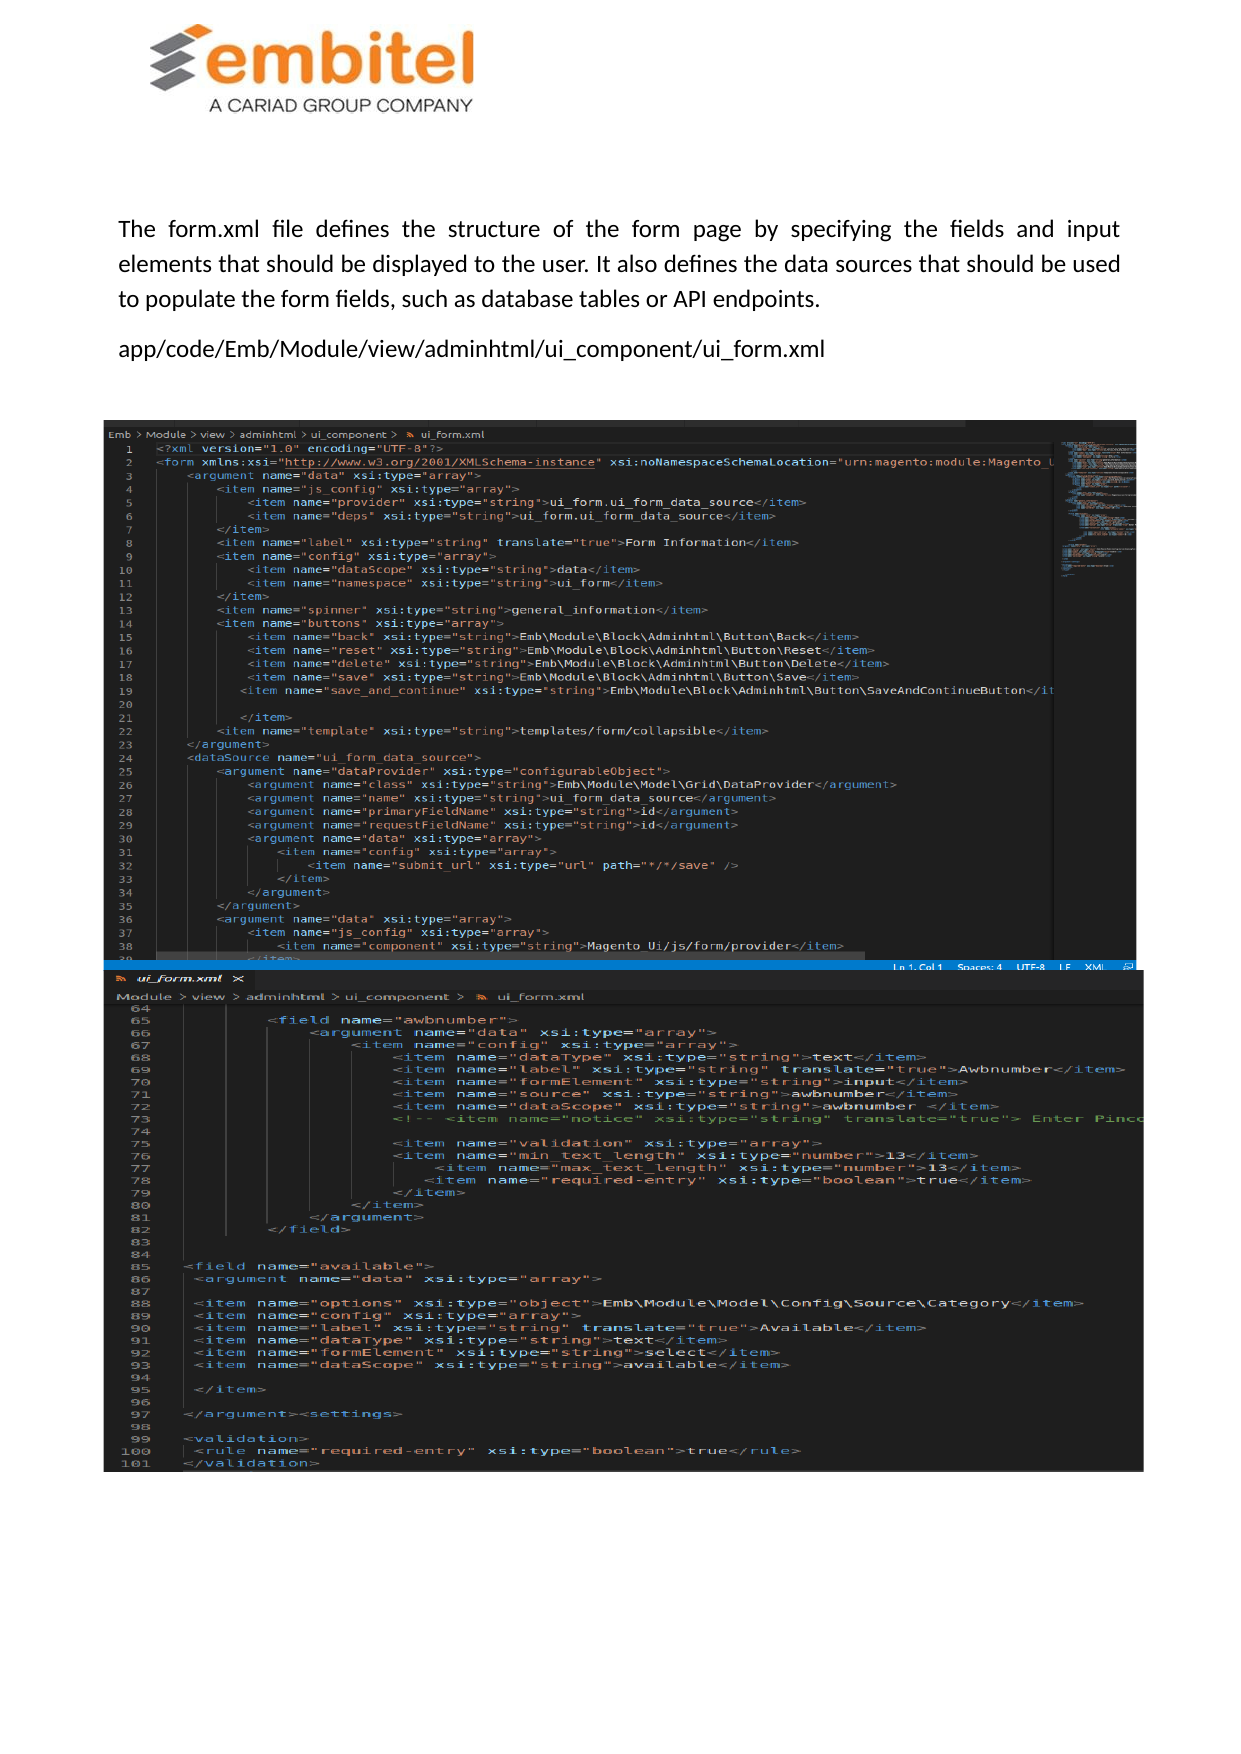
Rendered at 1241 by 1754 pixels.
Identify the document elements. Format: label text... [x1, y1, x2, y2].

picture [150, 24, 474, 114]
text The form.xml file defines the structure of the form page by specifying the fields and input elements that should be displayed to the user. It also defines the data sources that should be used to populate the form fields, such as database tables or API endpoints. [118, 213, 1122, 314]
picture [103, 420, 1144, 1472]
text app/code/Emb/Module/view/adminhtml/ui_component/ui_form.xml [118, 333, 1122, 363]
